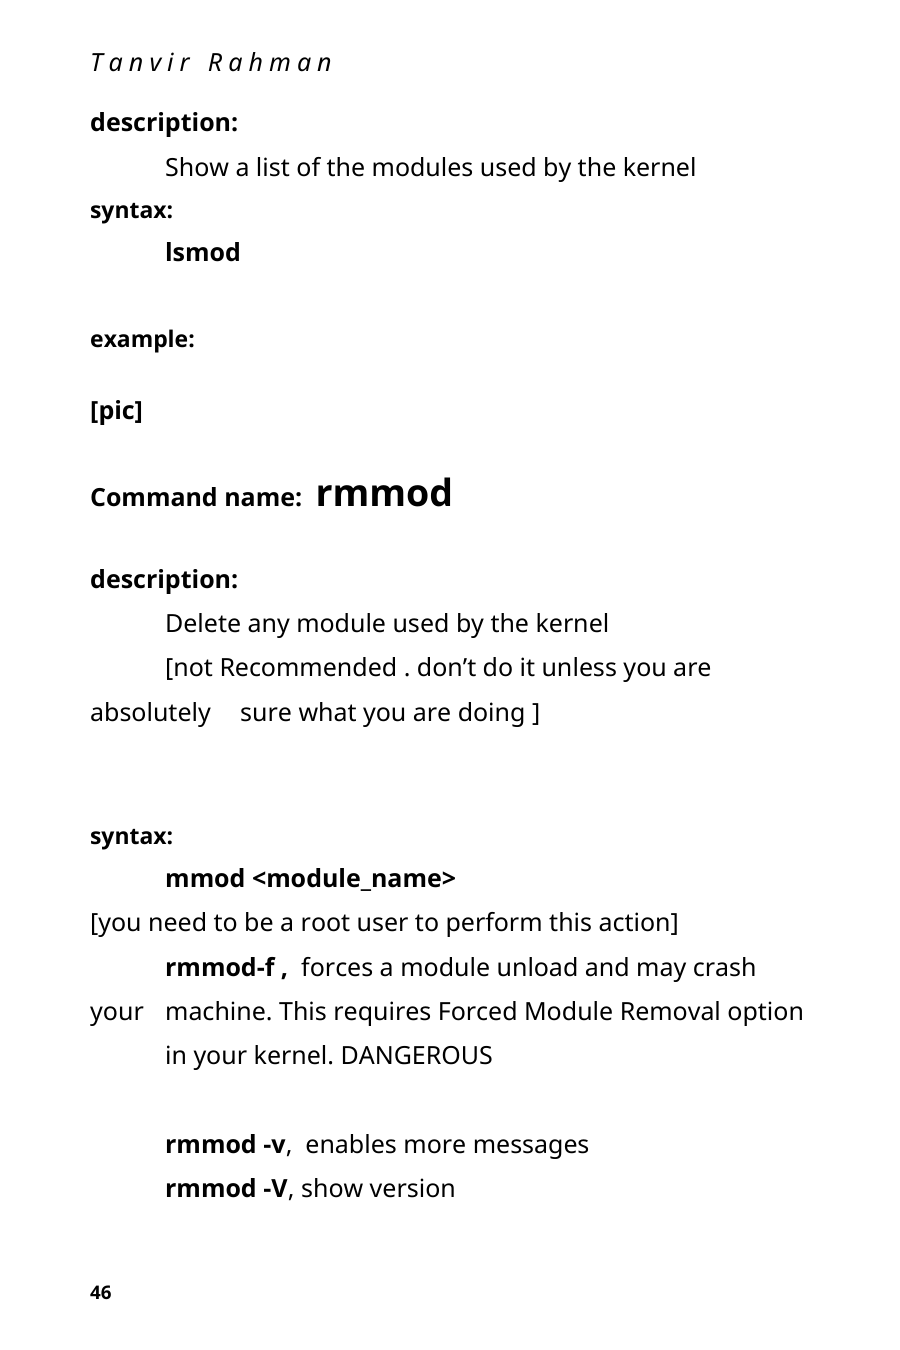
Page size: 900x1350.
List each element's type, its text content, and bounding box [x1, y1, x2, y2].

text [pic] [90, 392, 810, 427]
text description: [90, 105, 810, 139]
text rmmod -V, show version [90, 1171, 810, 1205]
text example: [90, 323, 810, 354]
text [not Recommended . don’t do it unless you are absolutely sure what you are doing ] [90, 650, 810, 728]
text description: [90, 561, 810, 596]
text [you need to be a root user to perform this action] [90, 905, 810, 939]
text syntax: [90, 820, 810, 851]
text rmmod -v, enables more messages [90, 1126, 810, 1160]
text rmmod-f , forces a module unload and may crash your machine. This requires Forced Module Removal option in your kernel. DANGEROUS [90, 949, 810, 1072]
text Command name: rmmod [90, 466, 810, 517]
text Delete any module used by the kernel [90, 606, 810, 640]
text lsmod [90, 234, 810, 268]
text mmod <module_name> [90, 861, 810, 895]
text syntax: [90, 193, 810, 225]
text Show a list of the modules used by the kernel [90, 149, 810, 183]
